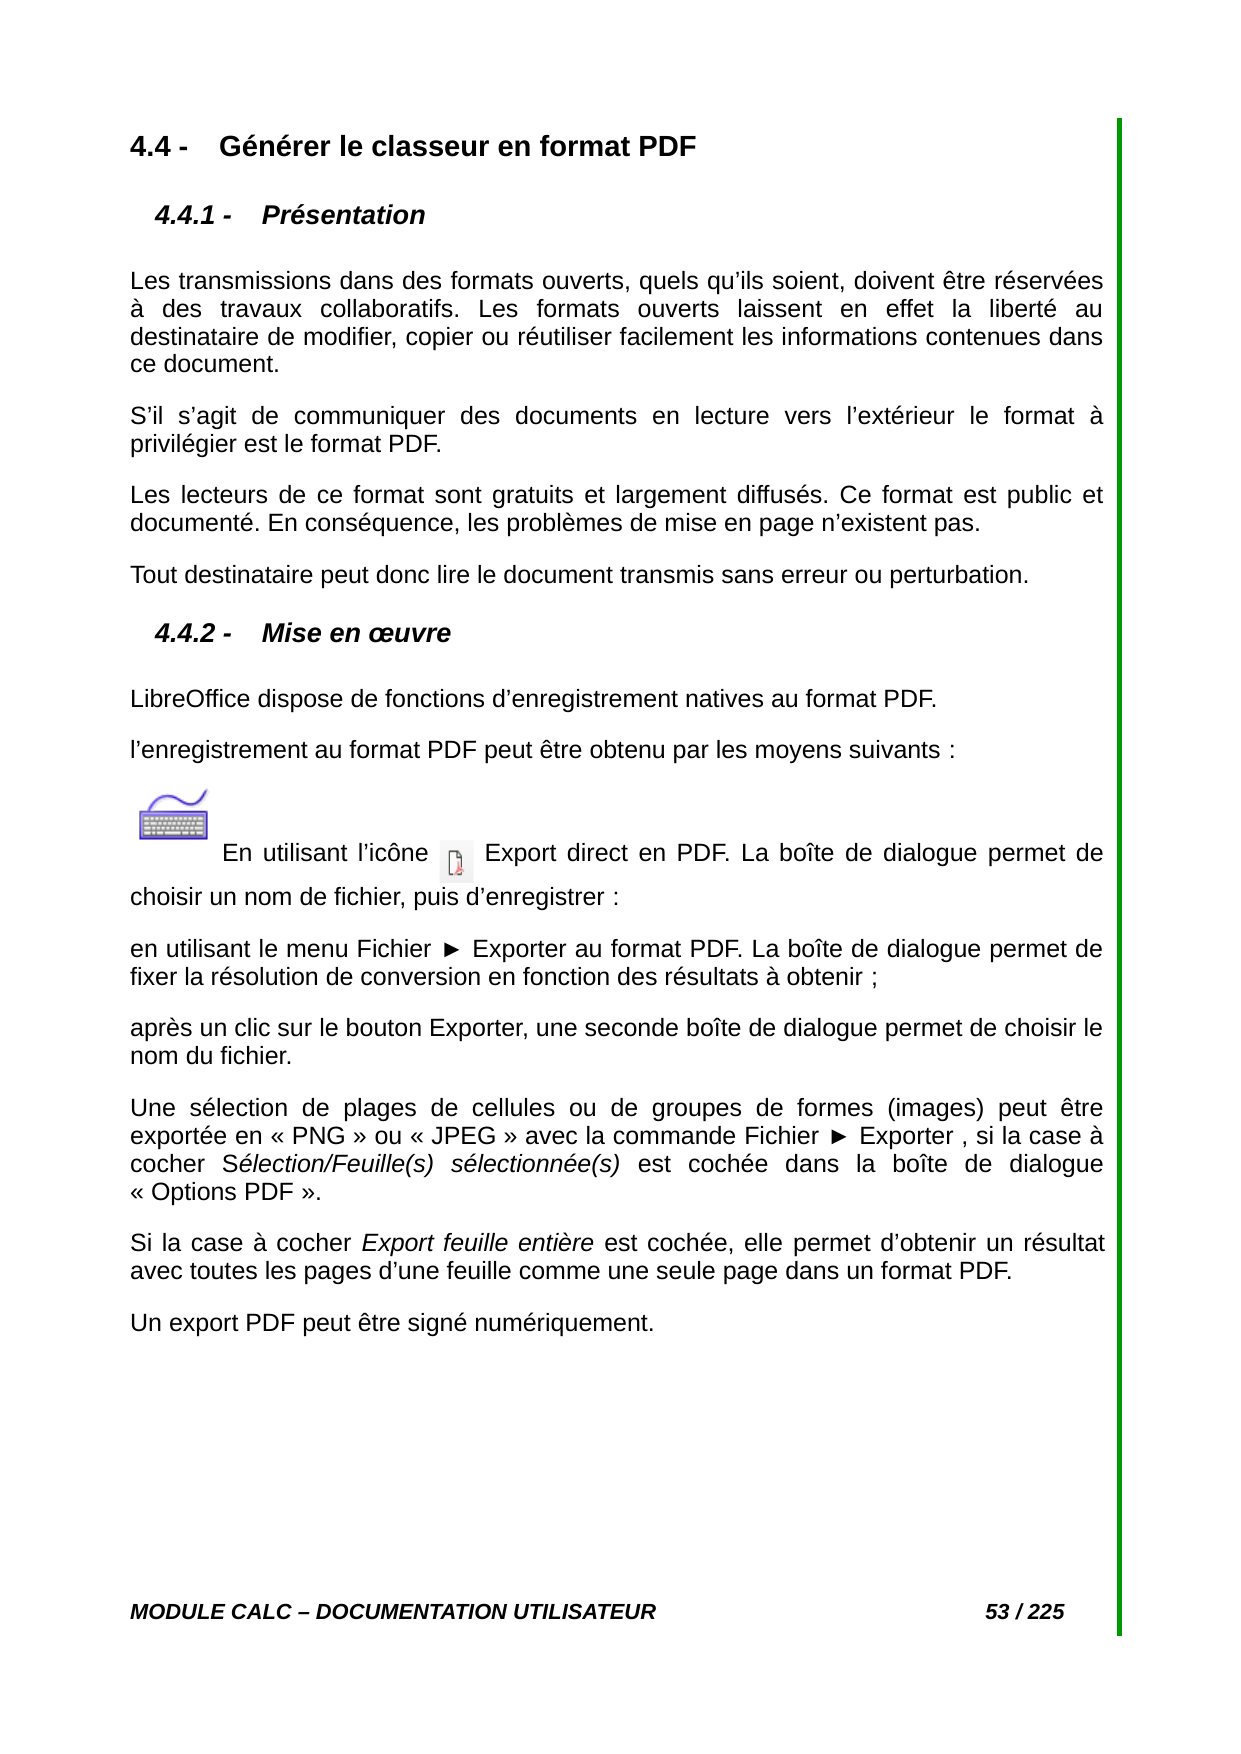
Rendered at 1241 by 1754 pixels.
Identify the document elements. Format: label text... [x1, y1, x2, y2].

text l’enregistrement au format PDF peut être obtenu par les moyens suivants : [130, 736, 1105, 764]
text Si la case à cocher Export feuille entière est cochée, elle permet d’obtenir un résultat avec toutes les pages d’une feuille comme une seule page dans un format PDF. [130, 1229, 1105, 1285]
text Un export PDF peut être signé numériquement. [130, 1308, 1105, 1336]
subtitle Générer le classeur en format PDF [130, 130, 1105, 162]
text Les transmissions dans des formats ouverts, quels qu’ils soient, doivent être réservées à des travaux collaboratifs. Les formats ouverts laissent en effet la liberté au destinataire de modifier, copier ou réutiliser facilement les informations contenues dans ce document. [130, 267, 1105, 378]
text Les lecteurs de ce format sont gratuits et largement diffusés. Ce format est public et documenté. En conséquence, les problèmes de mise en page n’existent pas. [130, 481, 1105, 537]
subtitle Présentation [155, 200, 1105, 231]
text Tout destinataire peut donc lire le document transmis sans erreur ou perturbation. [130, 561, 1105, 589]
picture [135, 778, 210, 854]
text S’il s’agit de communiquer des documents en lecture vers l’extérieur le format à privilégier est le format PDF. [130, 402, 1105, 458]
picture [439, 840, 474, 883]
subtitle Mise en œuvre [155, 618, 1105, 648]
text En utilisant l’icône Export direct en PDF. La boîte de dialogue permet de choisir un nom de fichier, puis d’enregistrer : [130, 839, 1105, 911]
text Une sélection de plages de cellules ou de groupes de formes (images) peut être exportée en « PNG » ou « JPEG » avec la commande Fichier ► Exporter , si la case à cocher Sélection/Feuille(s) sélectionnée(s) est cochée dans la boîte de dialogue « Options PDF ». [130, 1093, 1105, 1205]
text après un clic sur le bouton Exporter, une seconde boîte de dialogue permet de choisir le nom du fichier. [130, 1014, 1105, 1070]
text en utilisant le menu Fichier ► Exporter au format PDF. La boîte de dialogue permet de fixer la résolution de conversion en fonction des résultats à obtenir ; [130, 934, 1105, 990]
text LibreOffice dispose de fonctions d’enregistrement natives au format PDF. [130, 684, 1105, 712]
